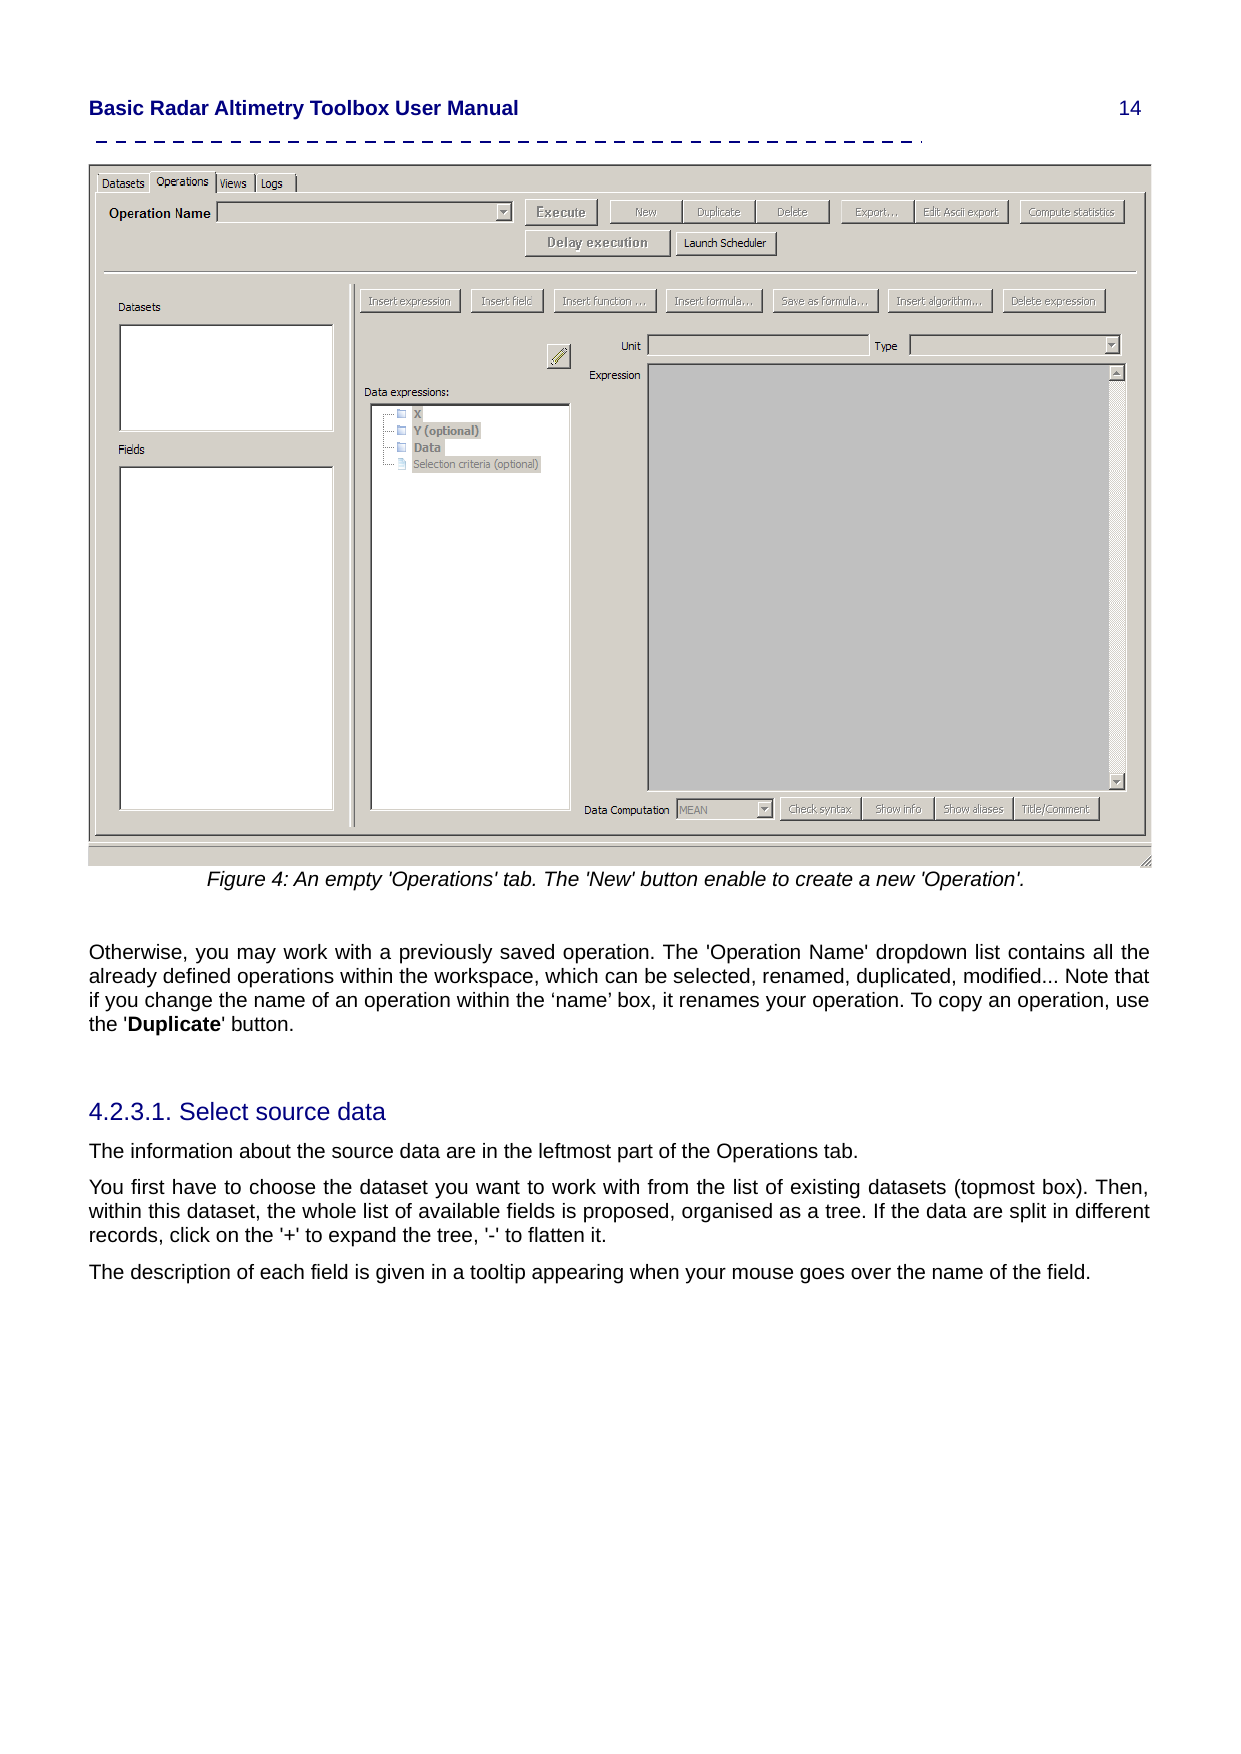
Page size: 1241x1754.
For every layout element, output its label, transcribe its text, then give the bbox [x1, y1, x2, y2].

picture [88, 164, 1152, 868]
text The description of each field is given in a tooltip appearing when your mouse goes over the name of the field. [88, 1259, 1152, 1283]
text Figure 4: An empty 'Operations' tab. The 'New' button enable to create a new 'Operation'. [88, 868, 1152, 891]
text You first have to choose the dataset you want to work with from the list of existing datasets (topmost box). Then, within this dataset, the whole list of available fields is proposed, organised as a tree. If the data are split in different records, click on the '+' to expand the tree, '-' to flatten it. [88, 1175, 1152, 1247]
subtitle Select source data [88, 1097, 1152, 1126]
text The information about the source data are in the leftmost part of the Operations tab. [88, 1139, 1152, 1163]
text Otherwise, you may work with a previously saved operation. The 'Operation Name' dropdown list contains all the already defined operations within the workspace, which can be selected, renamed, duplicated, modified... Note that if you change the name of an operation within the ‘name’ box, it renames your operation. To copy an operation, use the 'Duplicate' button. [88, 940, 1152, 1036]
